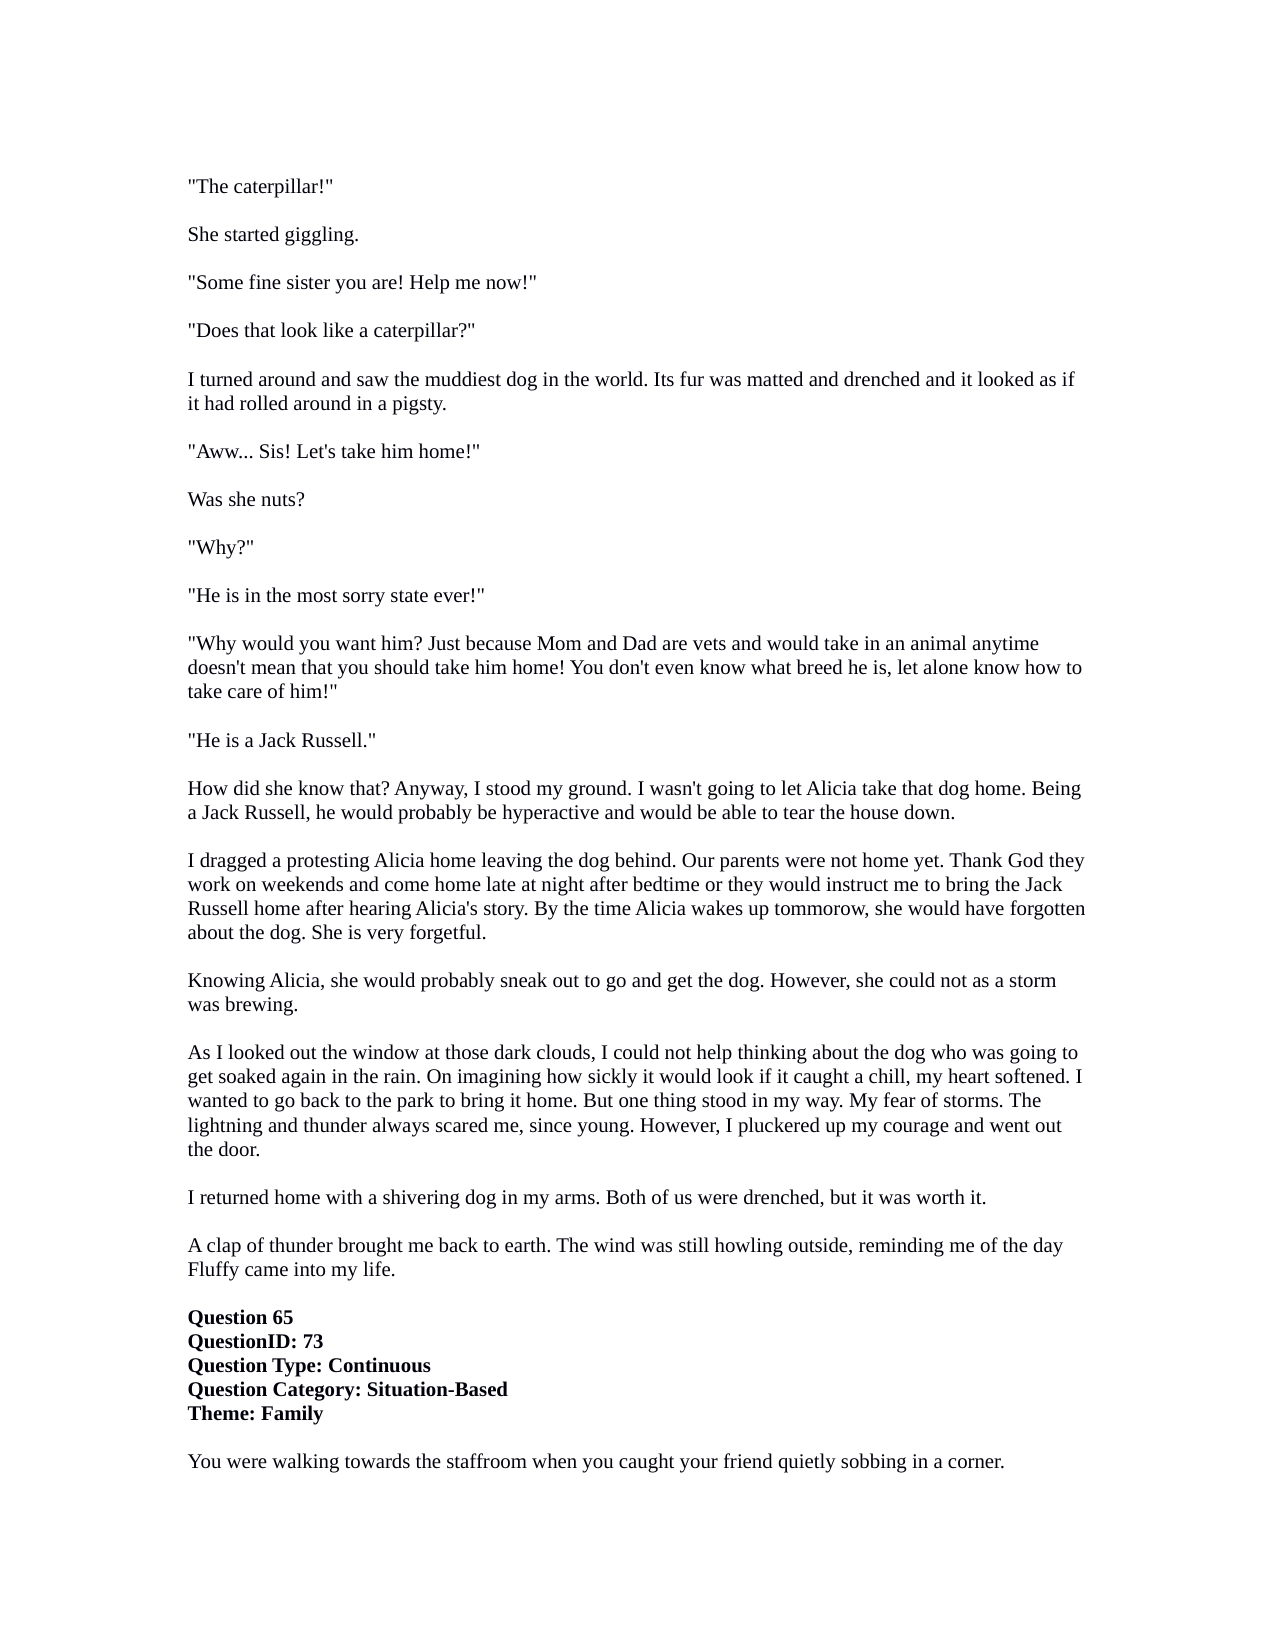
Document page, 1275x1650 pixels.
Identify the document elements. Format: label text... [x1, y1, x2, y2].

text I turned around and saw the muddiest dog in the world. Its fur was matted and drenched and it looked as if it had rolled around in a pigsty. [187, 367, 1087, 415]
text Question 65 [187, 1305, 1087, 1329]
text Question Category: Situation-Based [187, 1377, 1087, 1401]
text I dragged a protesting Alicia home leaving the dog behind. Our parents were not home yet. Thank God they work on weekends and come home late at night after bedtime or they would instruct me to bring the Jack Russell home after hearing Alicia's story. By the time Alicia wakes up tommorow, she would have forgotten about the dog. She is very forgetful. [187, 848, 1087, 944]
text "Does that look like a caterpillar?" [187, 318, 1087, 342]
text "Why?" [187, 535, 1087, 559]
text Question Type: Continuous [187, 1353, 1087, 1377]
text How did she know that? Anyway, I stood my ground. I wasn't going to let Alicia take that dog home. Being a Jack Russell, he would probably be hyperactive and would be able to tear the house down. [187, 776, 1087, 824]
text Knowing Alicia, she would probably sneak out to go and get the dog. However, she could not as a storm was brewing. [187, 968, 1087, 1016]
text "The caterpillar!" [187, 174, 1087, 198]
text "He is in the most sorry state ever!" [187, 583, 1087, 607]
text You were walking towards the staffroom when you caught your friend quietly sobbing in a corner. [187, 1449, 1087, 1473]
text "Why would you want him? Just because Mom and Dad are vets and would take in an animal anytime doesn't mean that you should take him home! You don't even know what breed he is, let alone know how to take care of him!" [187, 631, 1087, 703]
text She started giggling. [187, 222, 1087, 246]
text "Aww... Sis! Let's take him home!" [187, 439, 1087, 463]
text Was she nuts? [187, 487, 1087, 511]
text Theme: Family [187, 1401, 1087, 1425]
text "Some fine sister you are! Help me now!" [187, 270, 1087, 294]
text A clap of thunder brought me back to earth. The wind was still howling outside, reminding me of the day Fluffy came into my life. [187, 1233, 1087, 1281]
text "He is a Jack Russell." [187, 727, 1087, 752]
text QuestionID: 73 [187, 1329, 1087, 1353]
text As I looked out the window at those dark clouds, I could not help thinking about the dog who was going to get soaked again in the rain. On imagining how sickly it would look if it caught a chill, my heart softened. I wanted to go back to the park to bring it home. But one thing stood in my way. My fear of storms. The lightning and thunder always scared me, since young. However, I pluckered up my courage and went out the door. [187, 1040, 1087, 1161]
text I returned home with a shivering dog in my arms. Both of us were drenched, but it was worth it. [187, 1185, 1087, 1209]
